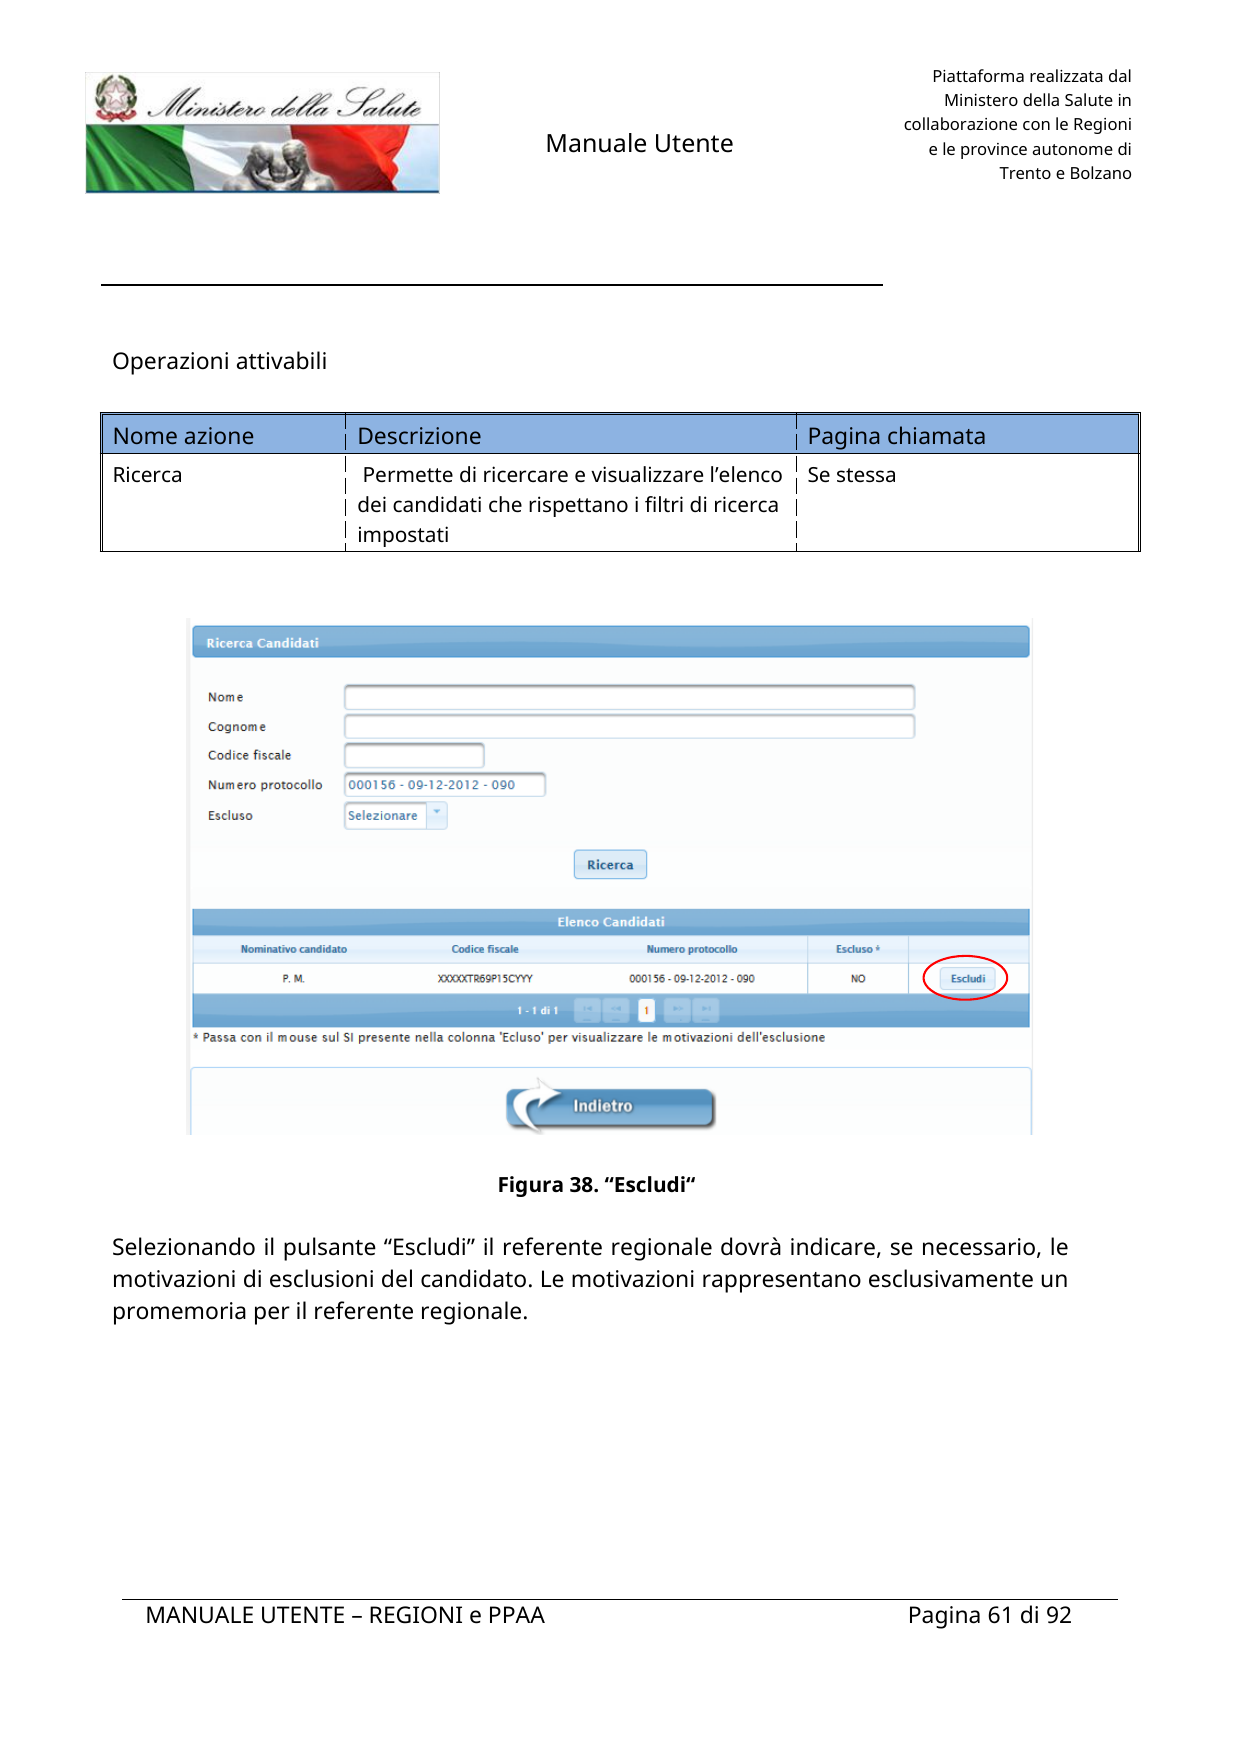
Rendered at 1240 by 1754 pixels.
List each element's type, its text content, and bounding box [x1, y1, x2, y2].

table_cell Se stessa [796, 454, 1138, 551]
table_header Pagina chiamata [796, 415, 1138, 453]
table_header Nome azione [103, 415, 346, 453]
text Operazioni attivabili [112, 345, 1069, 376]
text Figura 38. “Escludi“ [408, 1170, 1078, 1198]
text Selezionando il pulsante “Escludi” il referente regionale dovrà indicare, se necessario, le motivazioni di esclusioni del candidato. Le motivazioni rappresentano esclusivamente un promemoria per il referente regionale. [112, 1231, 1069, 1326]
table_header Descrizione [346, 415, 796, 453]
table_cell Permette di ricercare e visualizzare l’elenco dei candidati che rispettano i filtri di ricerca impostati [346, 454, 796, 551]
table_cell Ricerca [103, 454, 346, 551]
